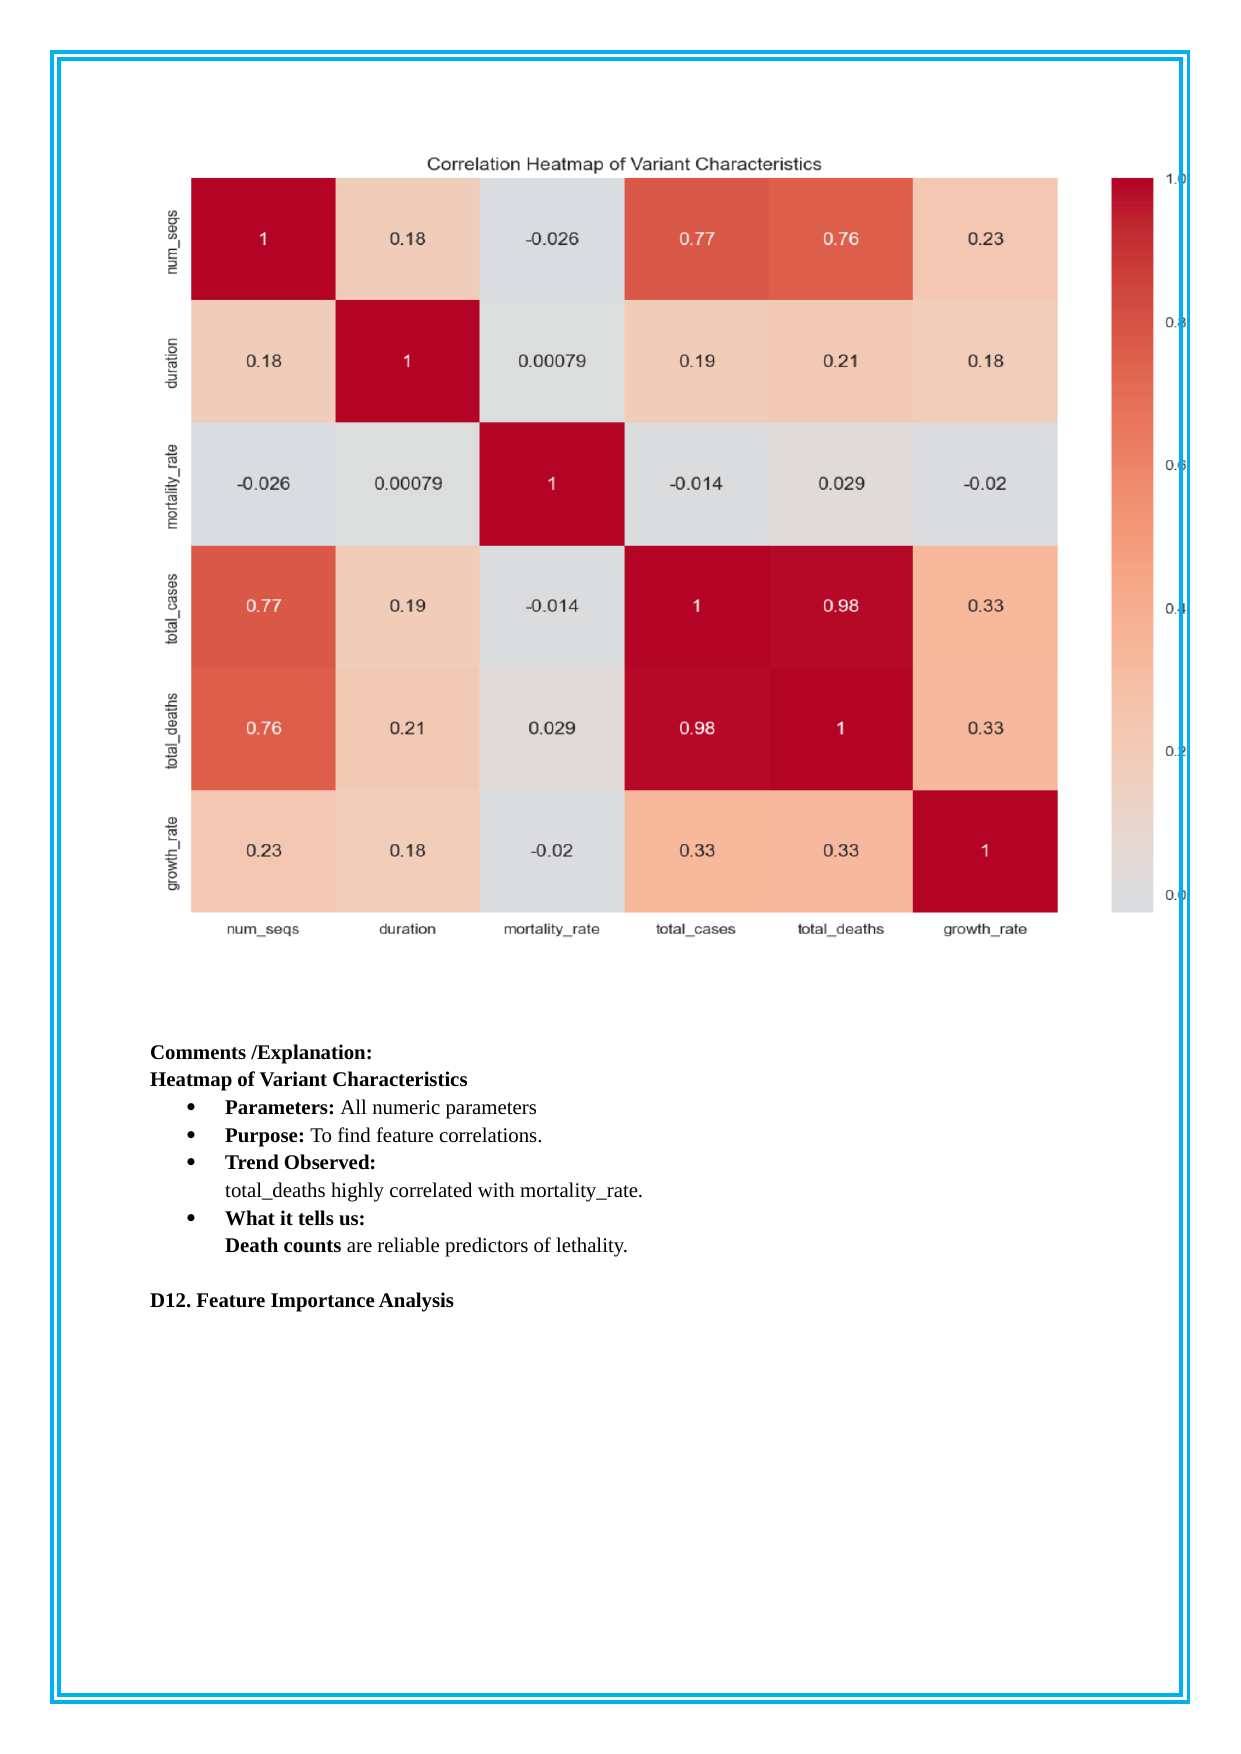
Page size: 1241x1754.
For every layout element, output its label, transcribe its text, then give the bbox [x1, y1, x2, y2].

text Heatmap of Variant Characteristics [150, 1067, 1090, 1091]
list Purpose: To find feature correlations. [187, 1123, 1090, 1147]
list Trend Observed: total_deaths highly correlated with mortality_rate. [187, 1150, 1090, 1202]
list Parameters: All numeric parameters [187, 1095, 1090, 1119]
text D12. Feature Importance Analysis [150, 1288, 1090, 1312]
text Comments /Explanation: [150, 1040, 1090, 1064]
list What it tells us: Death counts are reliable predictors of lethality. [187, 1205, 1090, 1257]
